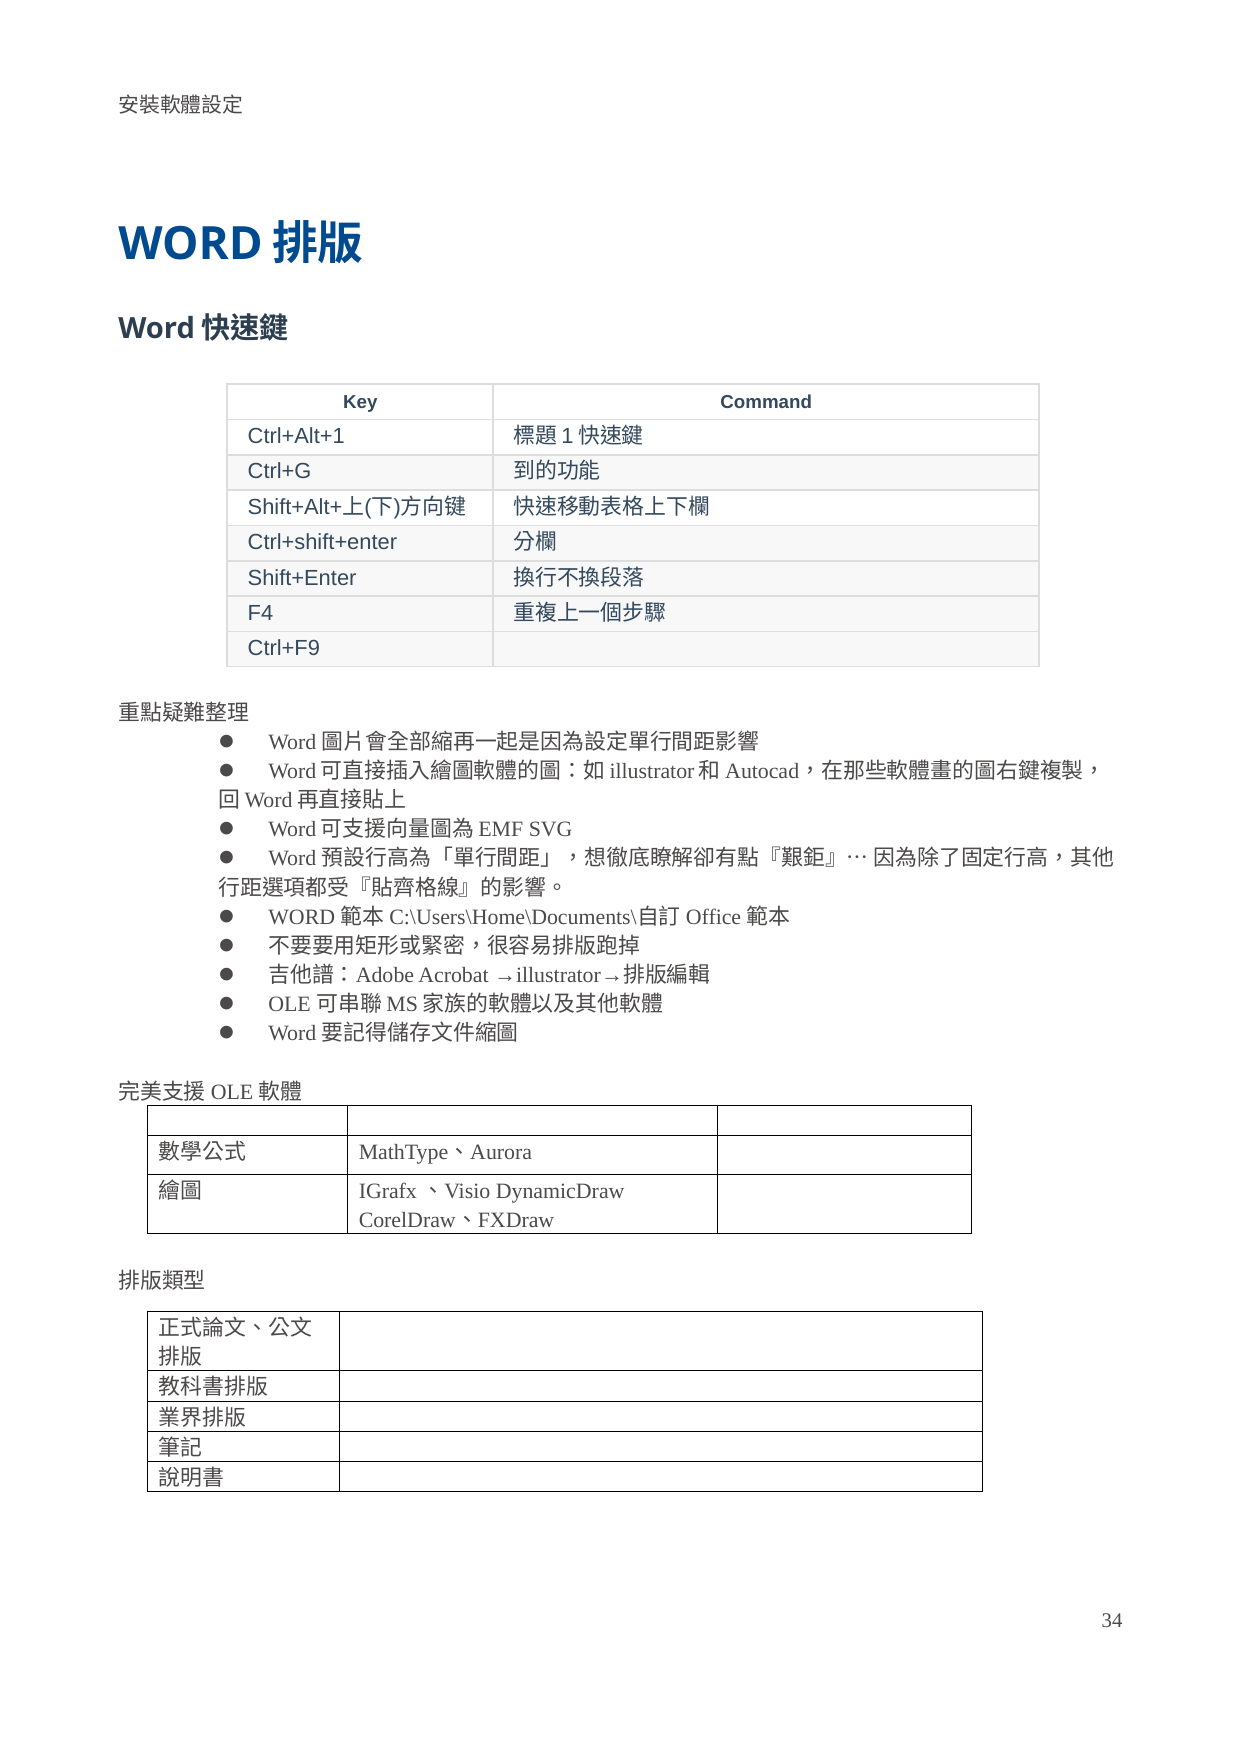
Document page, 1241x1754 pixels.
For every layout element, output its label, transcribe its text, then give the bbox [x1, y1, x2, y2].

table_cell 重複上一個步驟 [494, 597, 1038, 631]
table_cell 標題1快速鍵 [494, 420, 1038, 454]
table_header 正式論文、公文排版 [148, 1312, 339, 1370]
table_header [718, 1106, 971, 1135]
table_cell [718, 1136, 971, 1174]
list Word 預設行高為「單行間距」，想徹底瞭解卻有點『艱鉅』… 因為除了固定行高，其他行距選項都受『貼齊格線』的影響。 [218, 842, 1122, 901]
list Word可直接插入繪圖軟體的圖：如illustrator和Autocad，在那些軟體畫的圖右鍵複製，回Word再直接貼上 [218, 755, 1122, 813]
table_cell 到的功能 [494, 456, 1038, 489]
table_cell 教科書排版 [148, 1371, 339, 1401]
table_header [340, 1312, 982, 1370]
list WORD 範本 C:\Users\Home\Documents\自訂 Office 範本 [218, 901, 1122, 930]
table_cell 換行不換段落 [494, 562, 1038, 595]
list 吉他譜：Adobe Acrobat →illustrator→排版編輯 [218, 959, 1122, 988]
table_cell IGrafx 、Visio DynamicDraw CorelDraw、FXDraw [348, 1175, 717, 1233]
table_cell 業界排版 [148, 1402, 339, 1431]
table_header Key [228, 385, 492, 419]
table_cell 快速移動表格上下欄 [494, 491, 1038, 524]
table_cell 繪圖 [148, 1175, 347, 1233]
table_header [148, 1106, 347, 1135]
table_cell 分欄 [494, 526, 1038, 560]
table_cell [494, 632, 1038, 666]
table_header Command [494, 385, 1038, 419]
table_cell 筆記 [148, 1432, 339, 1461]
text Word快速鍵 [118, 308, 1122, 346]
text 完美支援 OLE 軟體 [118, 1076, 1122, 1105]
table_cell Ctrl+F9 [228, 632, 492, 666]
table_cell Ctrl+G [228, 456, 492, 489]
table_cell [718, 1175, 971, 1233]
list Word 圖片會全部縮再一起是因為設定單行間距影響 [218, 726, 1122, 755]
list OLE 可串聯MS家族的軟體以及其他軟體 [218, 988, 1122, 1017]
text 重點疑難整理 [118, 697, 1122, 726]
table_cell Shift+Alt+上(下)方向键 [228, 491, 492, 524]
table_cell Shift+Enter [228, 562, 492, 595]
text 排版類型 [118, 1263, 1122, 1295]
table_cell Ctrl+shift+enter [228, 526, 492, 560]
list 不要要用矩形或緊密，很容易排版跑掉 [218, 930, 1122, 959]
list Word 要記得儲存文件縮圖 [218, 1017, 1122, 1047]
table_cell 說明書 [148, 1462, 339, 1491]
subtitle WORD排版 [118, 212, 1122, 271]
table_cell Ctrl+Alt+1 [228, 420, 492, 454]
table_cell [340, 1432, 982, 1461]
table_header [348, 1106, 717, 1135]
table_cell 數學公式 [148, 1136, 347, 1174]
table_cell [340, 1462, 982, 1491]
table_cell F4 [228, 597, 492, 631]
table_cell [340, 1402, 982, 1431]
table_cell MathType、Aurora [348, 1136, 717, 1174]
list Word可支援向量圖為EMF SVG [218, 813, 1122, 842]
table_cell [340, 1371, 982, 1401]
